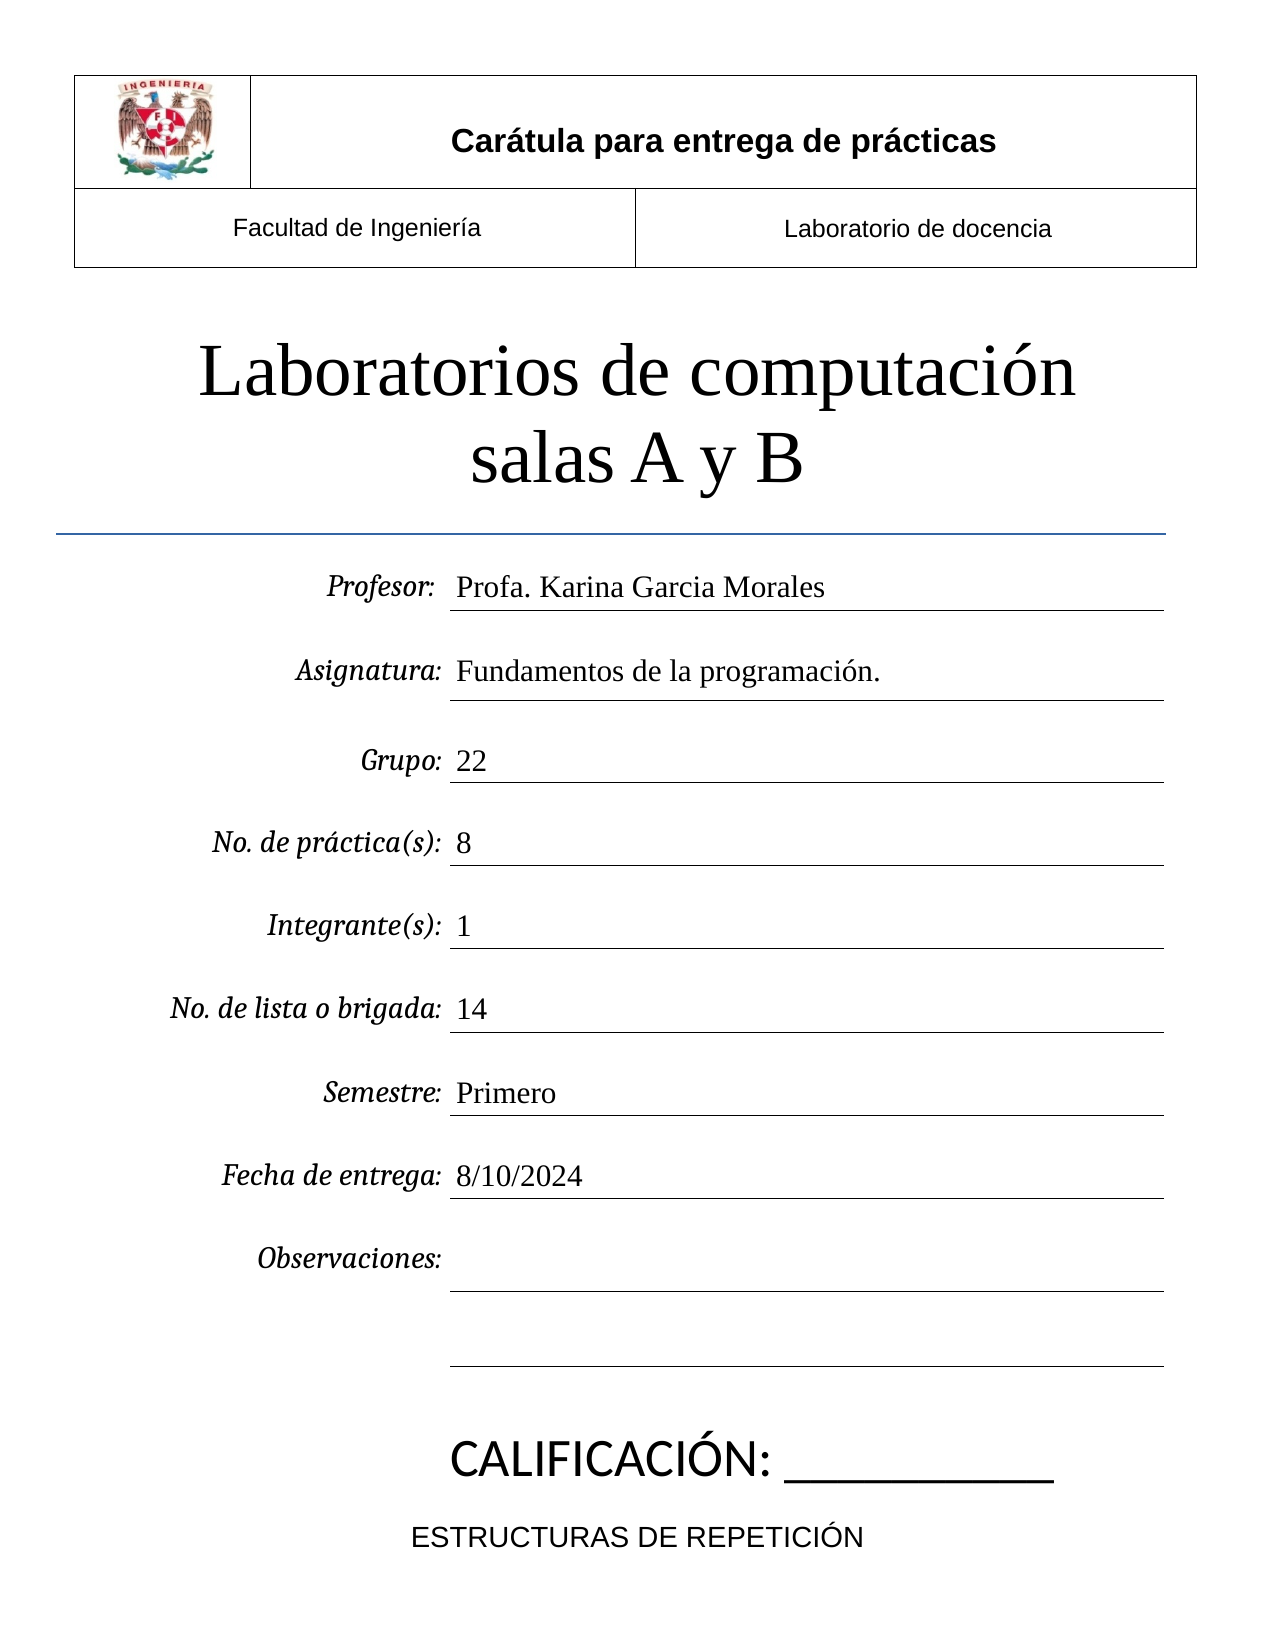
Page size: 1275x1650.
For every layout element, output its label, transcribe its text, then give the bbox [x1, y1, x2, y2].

table_cell No. de práctica(s): [75, 782, 450, 865]
table_cell Semestre: [75, 1032, 450, 1115]
table_header [75, 76, 250, 188]
table_cell 1 [450, 866, 1164, 948]
table_cell [75, 1291, 450, 1366]
table_cell [450, 1292, 1164, 1366]
table_header Profesor: [75, 535, 450, 610]
table_header Carátula para entrega de prácticas [251, 76, 1196, 188]
table_header [75, 527, 450, 533]
text salas A y B [75, 412, 1200, 498]
text CALIFICACIÓN: __________ [75, 1424, 1200, 1490]
table_cell Fecha de entrega: [75, 1115, 450, 1198]
table_cell Facultad de Ingeniería [75, 189, 635, 267]
table_header Profa. Karina Garcia Morales [450, 535, 1164, 610]
table_header [450, 527, 1164, 533]
table_cell 8/10/2024 [450, 1116, 1164, 1198]
table_cell Laboratorio de docencia [636, 189, 1196, 267]
table_cell Asignatura: [75, 610, 450, 700]
table_cell 14 [450, 949, 1164, 1032]
table_cell Observaciones: [75, 1198, 450, 1291]
table_cell 22 [450, 701, 1164, 782]
text ESTRUCTURAS DE REPETICIÓN [75, 1521, 1200, 1554]
table_cell No. de lista o brigada: [75, 948, 450, 1032]
table_cell Integrante(s): [75, 865, 450, 948]
table_cell Grupo: [75, 700, 450, 782]
text Laboratorios de computación [75, 326, 1200, 412]
table_cell 8 [450, 783, 1164, 865]
table_cell Fundamentos de la programación. [450, 611, 1164, 700]
table_cell Primero [450, 1033, 1164, 1115]
table_cell [450, 1199, 1164, 1291]
